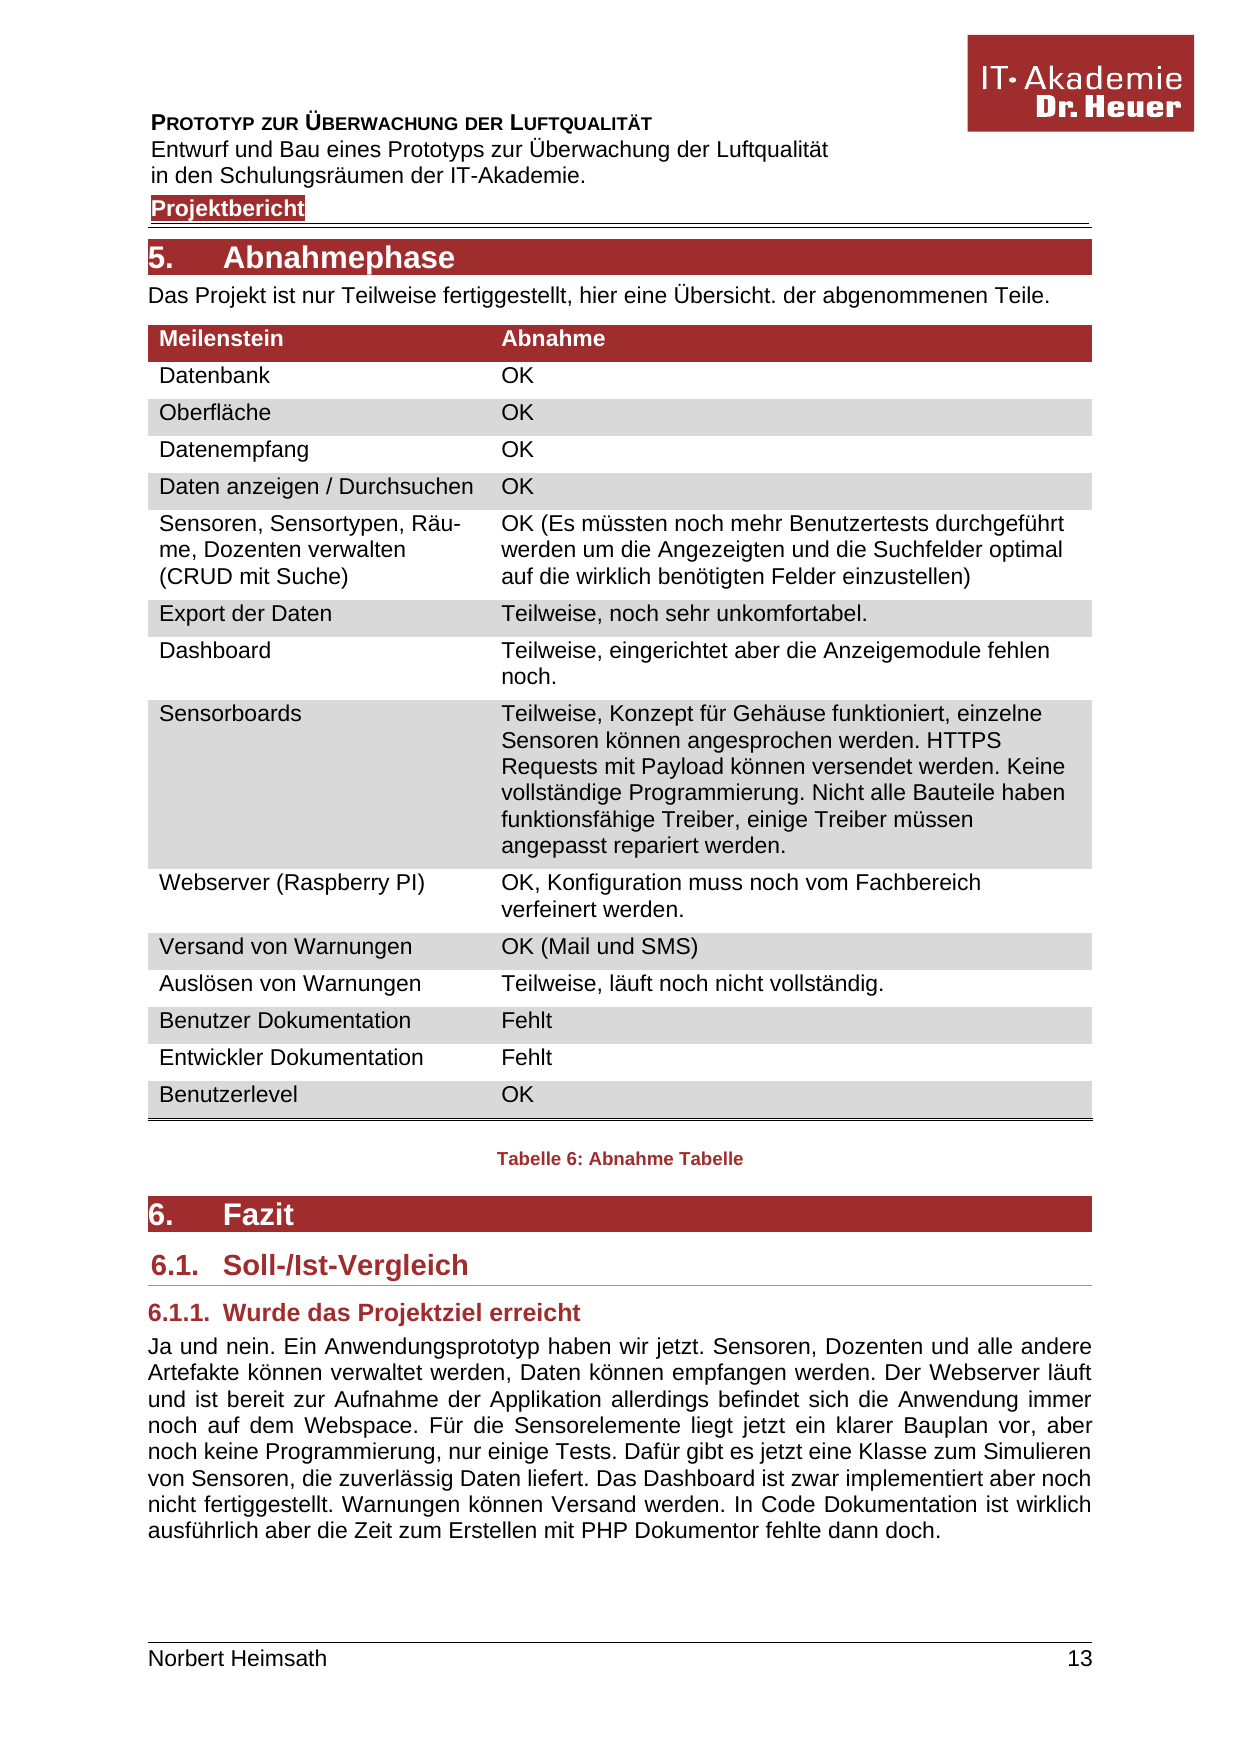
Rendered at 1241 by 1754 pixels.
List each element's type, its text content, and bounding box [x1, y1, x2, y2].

table_cell Webserver (Raspberry PI) [148, 869, 490, 933]
table_cell Fehlt [490, 1044, 1092, 1081]
table_cell OK [490, 362, 1092, 399]
subtitle Soll-/Ist-Vergleich [148, 1245, 1092, 1285]
table_cell Daten anzeigen / Durchsuchen [148, 473, 490, 510]
table_cell [148, 1121, 490, 1147]
table_cell Auslösen von Warnungen [148, 970, 490, 1007]
table_header Abnahme [490, 325, 1092, 362]
table_cell Benutzerlevel [148, 1081, 490, 1118]
table_cell [490, 1121, 1092, 1147]
subtitle Wurde das Projektziel erreicht [148, 1298, 1092, 1326]
table_cell Entwickler Dokumentation [148, 1044, 490, 1081]
table_cell OK [490, 473, 1092, 510]
table_cell Teilweise, läuft noch nicht vollständig. [490, 970, 1092, 1007]
table_cell Export der Daten [148, 600, 490, 637]
text Das Projekt ist nur Teilweise fertiggestellt, hier eine Übersicht. der abgenommenen Teile. [148, 282, 1092, 308]
table_cell Sensoren, Sensortypen, Räu- me, Dozenten verwalten (CRUD mit Suche) [148, 510, 490, 600]
table_cell Datenbank [148, 362, 490, 399]
table_cell OK [490, 436, 1092, 473]
table_cell Teilweise, noch sehr unkomfortabel. [490, 600, 1092, 637]
table_cell Oberfläche [148, 399, 490, 436]
table_cell Datenempfang [148, 436, 490, 473]
table_cell OK (Mail und SMS) [490, 933, 1092, 970]
table_cell OK [490, 1081, 1092, 1118]
text Tabelle 6: Abnahme Tabelle [148, 1147, 1092, 1169]
table_cell Dashboard [148, 637, 490, 700]
table_cell Versand von Warnungen [148, 933, 490, 970]
subtitle Fazit [148, 1196, 1092, 1232]
subtitle Abnahmephase [148, 239, 1092, 275]
table_cell Fehlt [490, 1007, 1092, 1044]
table_cell OK, Konfiguration muss noch vom Fachbereich verfeinert werden. [490, 869, 1092, 933]
table_cell OK (Es müssten noch mehr Benutzertests durchgeführt werden um die Angezeigten und die Suchfelder optimal auf die wirklich benötigten Felder einzustellen) [490, 510, 1092, 600]
text Ja und nein. Ein Anwendungsprototyp haben wir jetzt. Sensoren, Dozenten und alle andere Artefakte können verwaltet werden, Daten können empfangen werden. Der Webserver läuft und ist bereit zur Aufnahme der Applikation allerdings befindet sich die Anwendung immer noch auf dem Webspace. Für die Sensorelemente liegt jetzt ein klarer Bauplan vor, aber noch keine Programmierung, nur einige Tests. Dafür gibt es jetzt eine Klasse zum Simulieren von Sensoren, die zuverlässig Daten liefert. Das Dashboard ist zwar implementiert aber noch nicht fertiggestellt. Warnungen können Versand werden. In Code Dokumentation ist wirklich ausführlich aber die Zeit zum Erstellen mit PHP Dokumentor fehlte dann doch. [148, 1333, 1092, 1544]
table_cell Benutzer Dokumentation [148, 1007, 490, 1044]
table_cell OK [490, 399, 1092, 436]
table_header Meilenstein [148, 325, 490, 362]
table_cell Teilweise, Konzept für Gehäuse funktioniert, einzelne Sensoren können angesprochen werden. HTTPS Requests mit Payload können versendet werden. Keine vollständige Programmierung. Nicht alle Bauteile haben funktionsfähige Treiber, einige Treiber müssen angepasst repariert werden. [490, 700, 1092, 869]
table_cell Sensorboards [148, 700, 490, 869]
table_cell Teilweise, eingerichtet aber die Anzeigemodule fehlen noch. [490, 637, 1092, 700]
